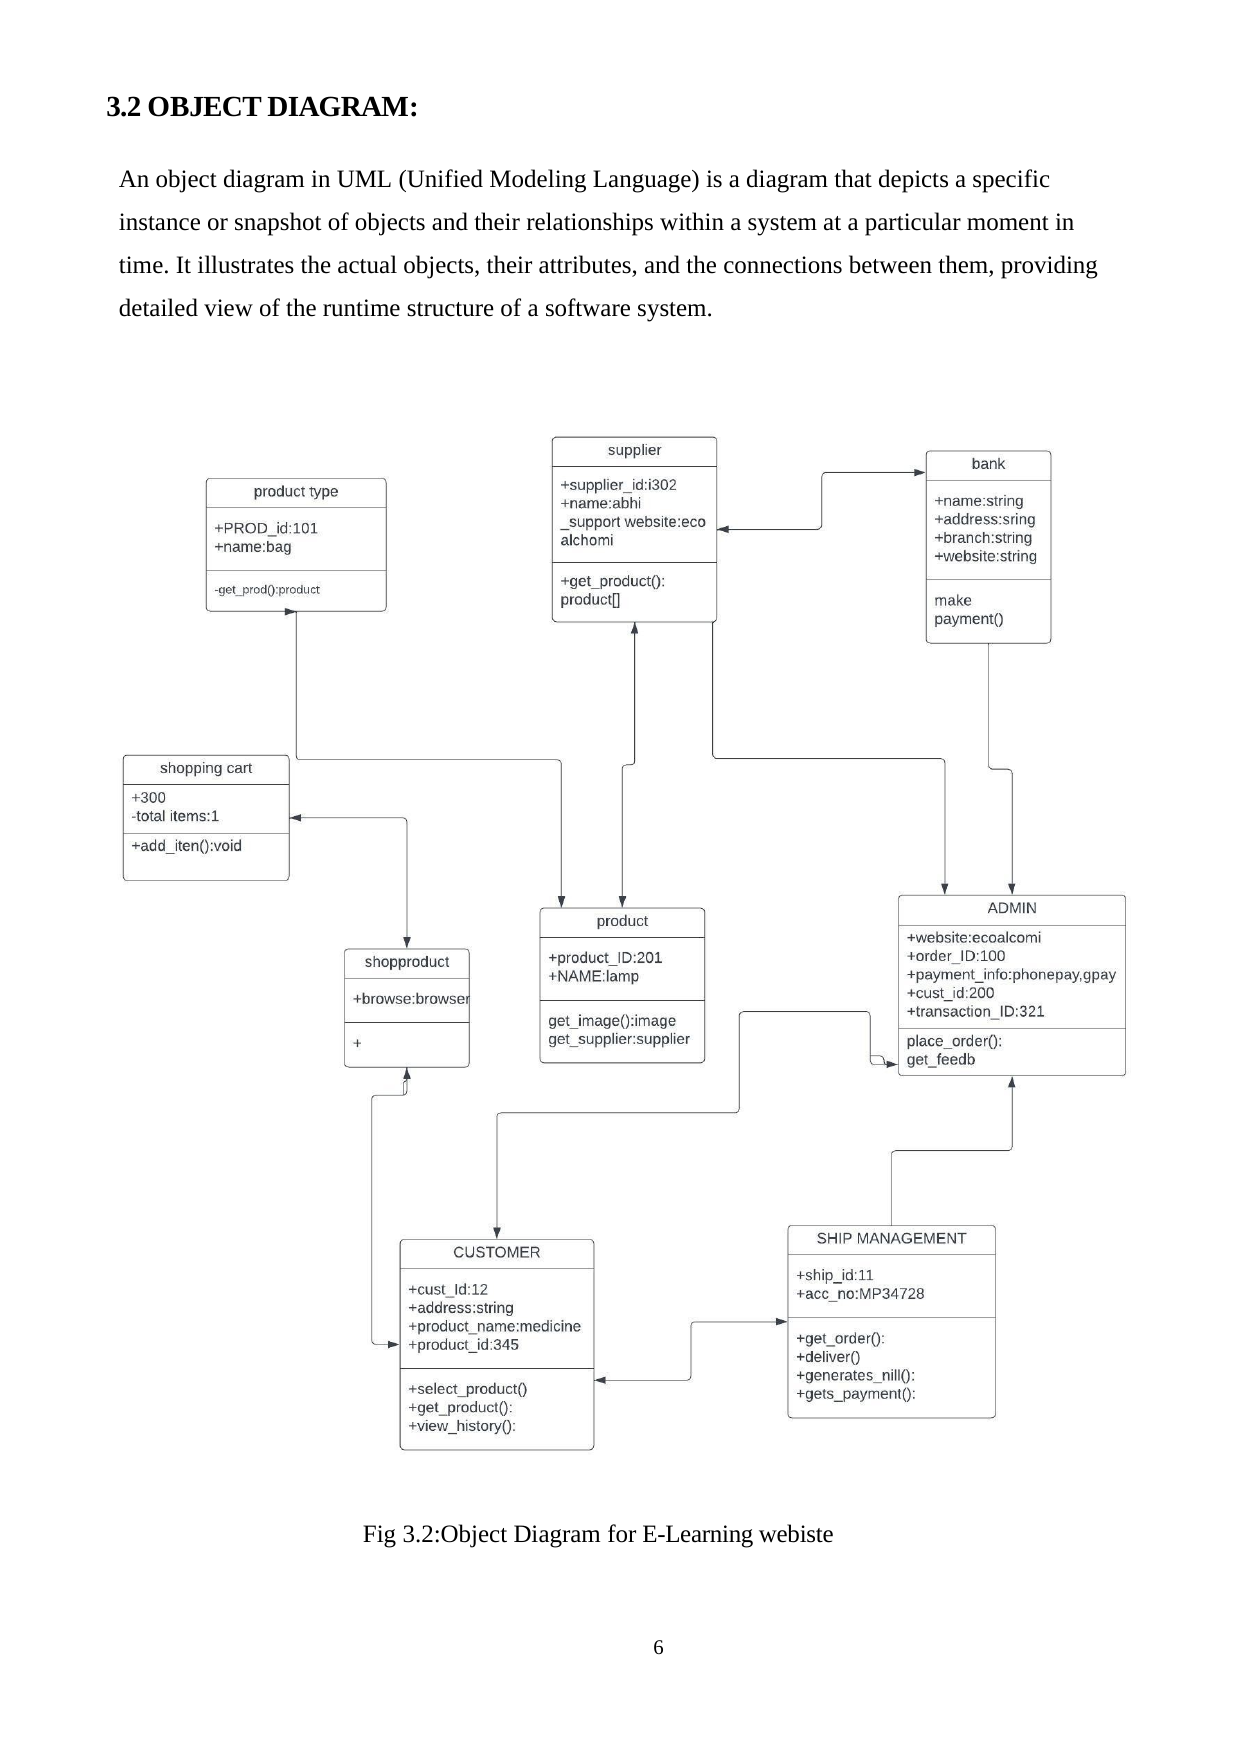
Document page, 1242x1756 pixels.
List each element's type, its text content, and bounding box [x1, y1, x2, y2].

text An object diagram in UML (Unified Modeling Language) is a diagram that depicts a specific [106, 164, 1107, 193]
text time. It illustrates the actual objects, their attributes, and the connections between them, providing [106, 250, 1107, 279]
text detailed view of the runtime structure of a software system. [106, 293, 1107, 322]
subtitle 3.2 OBJECT DIAGRAM: [106, 89, 1152, 122]
picture [95, 409, 1153, 1477]
text instance or snapshot of objects and their relationships within a system at a particular moment in [106, 207, 1107, 236]
text Fig 3.2:Object Diagram for E-Learning webiste [363, 1519, 1152, 1548]
